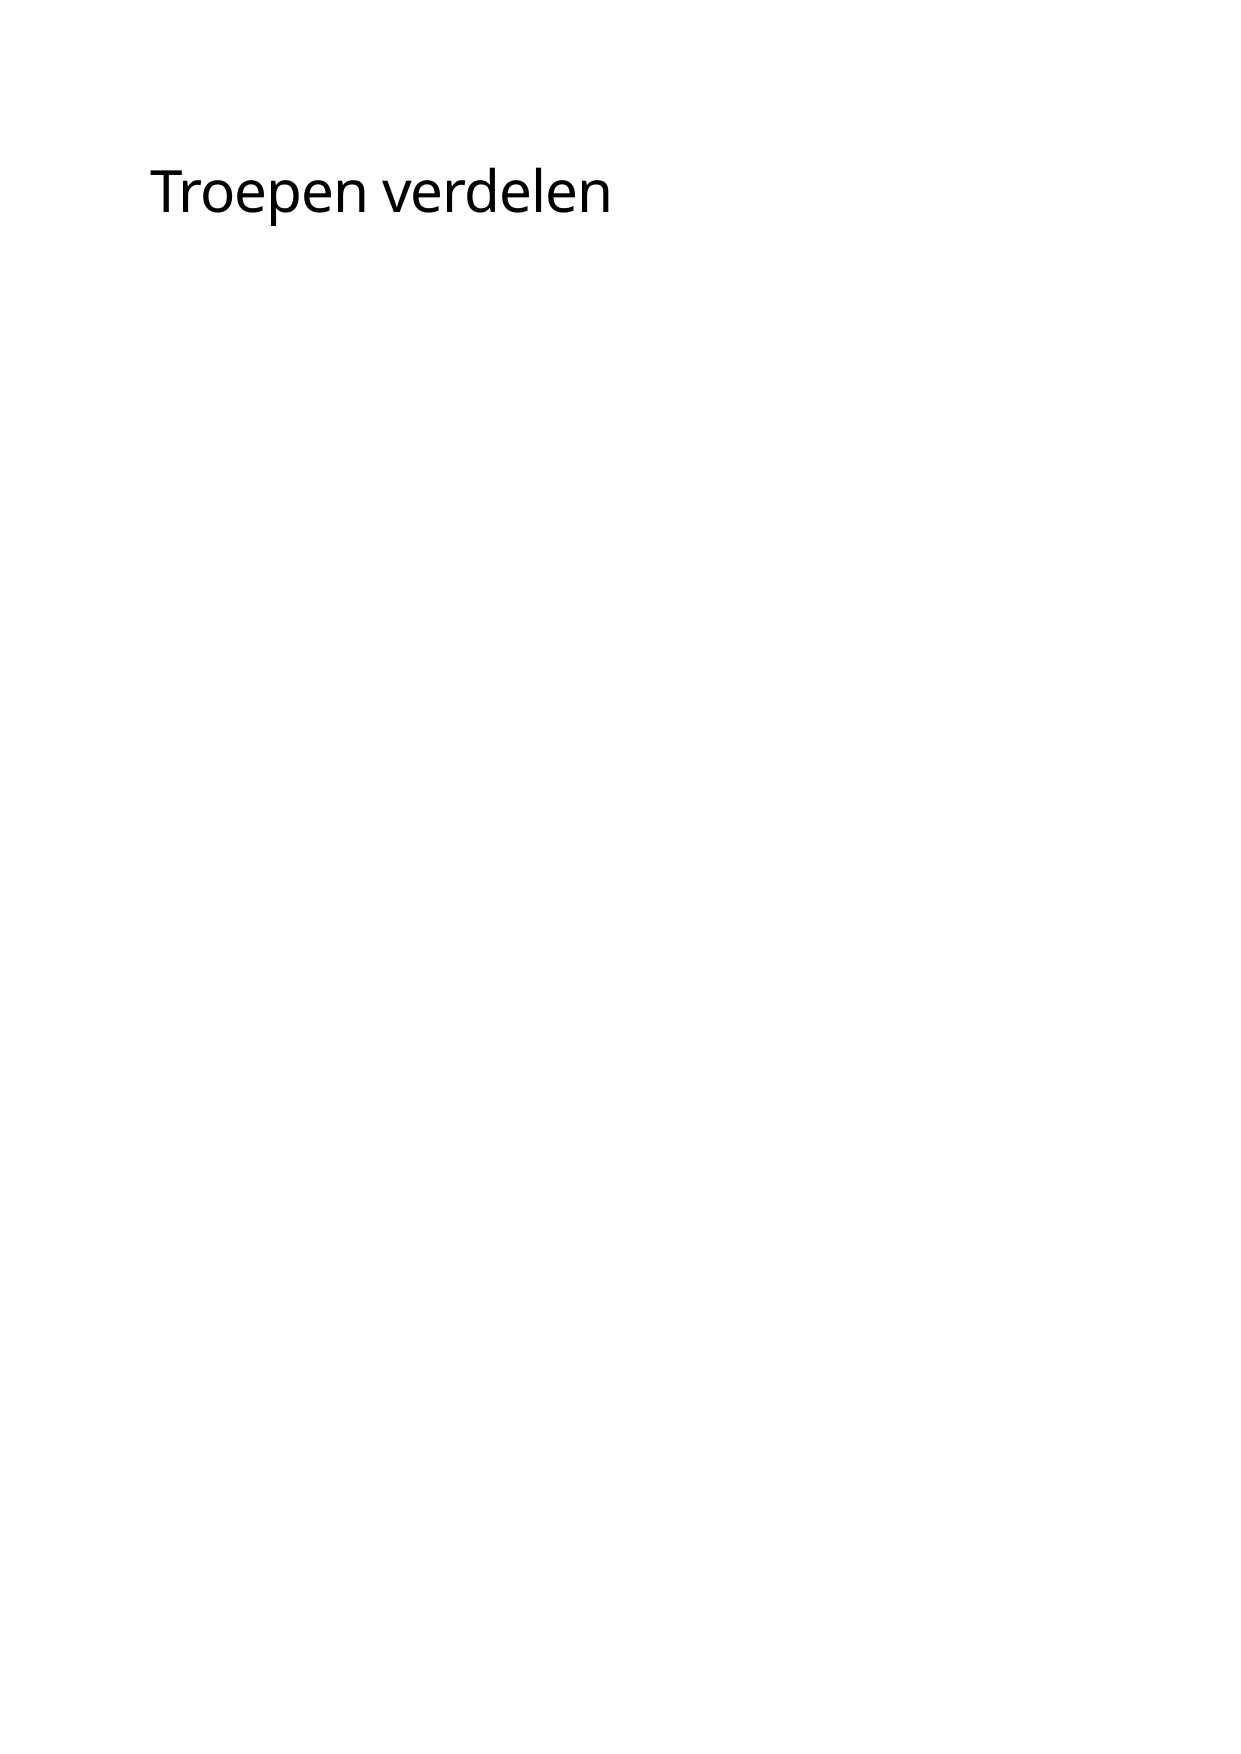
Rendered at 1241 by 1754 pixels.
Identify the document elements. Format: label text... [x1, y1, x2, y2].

title Troepen verdelen [150, 150, 1090, 229]
